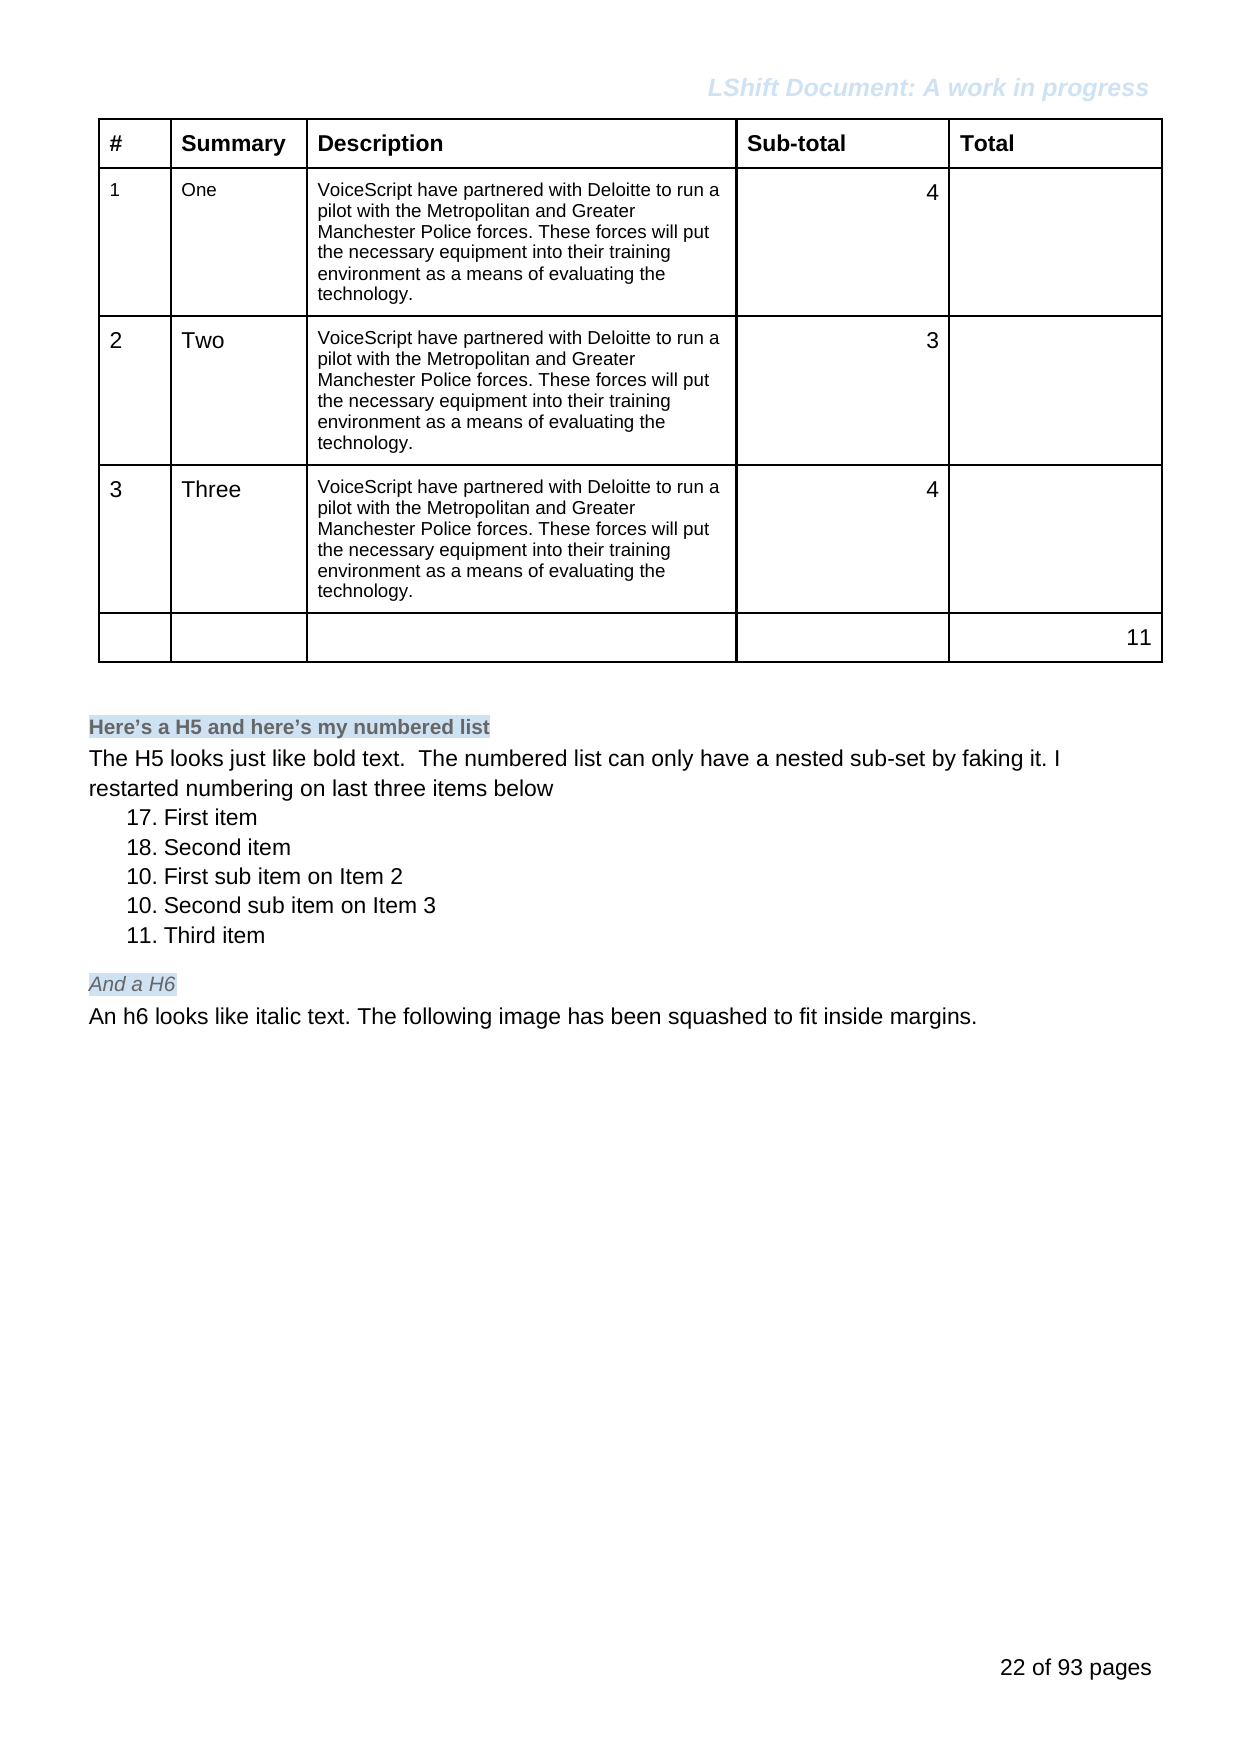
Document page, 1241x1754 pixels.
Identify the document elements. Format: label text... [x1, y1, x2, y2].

table_cell 3 [738, 317, 948, 464]
table_header # [100, 120, 170, 167]
list First sub item on Item 2 [126, 863, 1152, 889]
table_cell [950, 317, 1161, 464]
table_cell 4 [738, 466, 948, 612]
table_header Sub-total [738, 120, 948, 167]
table_header Description [308, 120, 735, 167]
table_cell VoiceScript have partnered with Deloitte to run a pilot with the Metropolitan and Greater Manchester Police forces. These forces will put the necessary equipment into their training environment as a means of evaluating the technology. [308, 466, 735, 612]
text The H5 looks just like bold text. The numbered list can only have a nested sub-set by faking it. I restarted numbering on last three items below [88, 746, 1152, 801]
table_cell [950, 169, 1161, 315]
table_cell 1 [100, 169, 170, 315]
subtitle Here’s a H5 and here’s my numbered list [490, 715, 1152, 738]
table_cell [308, 614, 735, 661]
table_cell [172, 614, 306, 661]
table_header Total [950, 120, 1161, 167]
subtitle And a H6 [88, 972, 1152, 996]
table_cell VoiceScript have partnered with Deloitte to run a pilot with the Metropolitan and Greater Manchester Police forces. These forces will put the necessary equipment into their training environment as a means of evaluating the technology. [308, 169, 735, 315]
list Third item [126, 922, 1152, 948]
table_cell Two [172, 317, 306, 464]
table_cell [100, 614, 170, 661]
table_cell 4 [738, 169, 948, 315]
table_cell 11 [950, 614, 1161, 661]
list Second item [126, 834, 1152, 860]
table_cell 2 [100, 317, 170, 464]
table_cell VoiceScript have partnered with Deloitte to run a pilot with the Metropolitan and Greater Manchester Police forces. These forces will put the necessary equipment into their training environment as a means of evaluating the technology. [308, 317, 735, 464]
table_cell [950, 466, 1161, 612]
table_cell [738, 614, 948, 661]
table_cell Three [172, 466, 306, 612]
text An h6 looks like italic text. The following image has been squashed to fit inside margins. [88, 1003, 1152, 1029]
list Second sub item on Item 3 [126, 893, 1152, 918]
table_header Summary [172, 120, 306, 167]
table_cell 3 [100, 466, 170, 612]
list First item [126, 805, 1152, 830]
table_cell One [172, 169, 306, 315]
